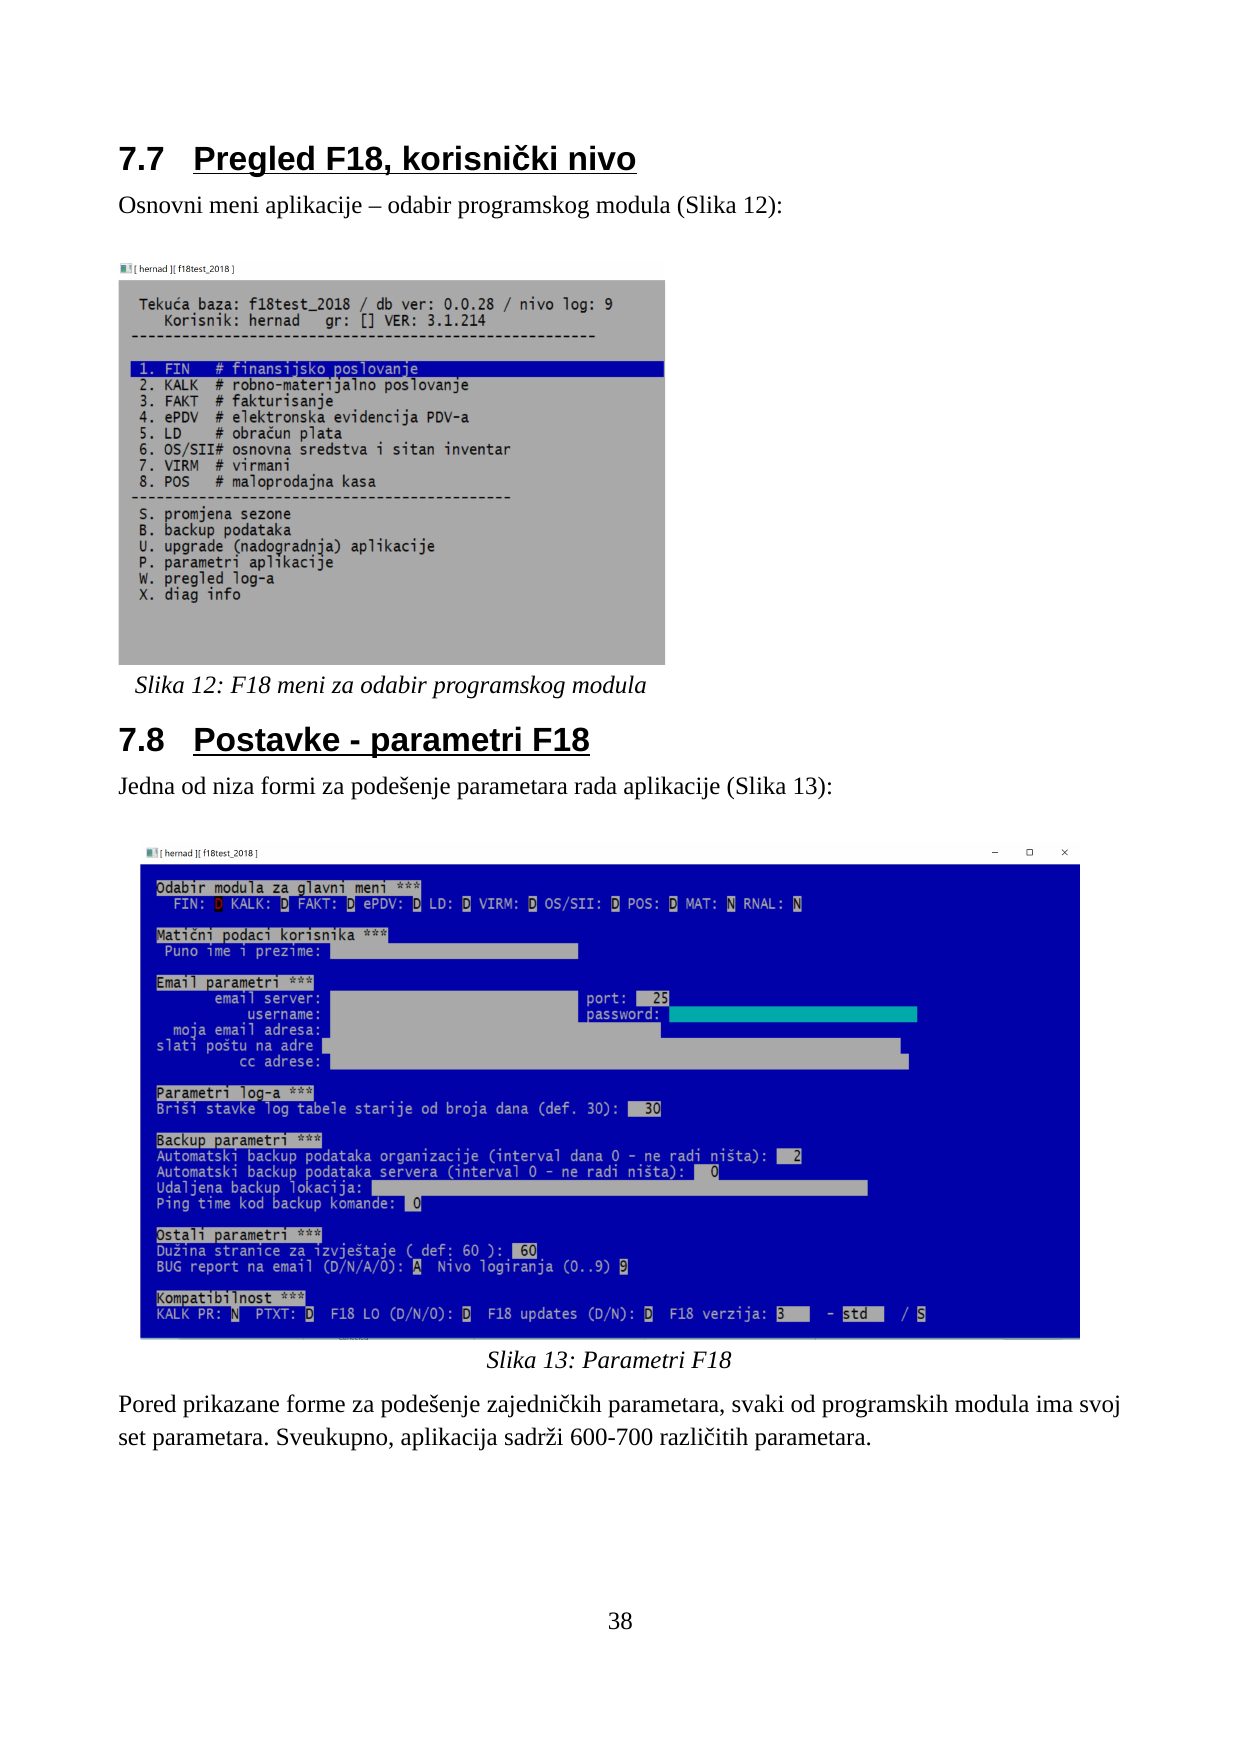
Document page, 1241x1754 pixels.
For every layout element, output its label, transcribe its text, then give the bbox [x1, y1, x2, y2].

subtitle Pregled F18, korisnički nivo [118, 139, 1122, 178]
text Slika 13: Parametri F18 [140, 1340, 1080, 1374]
text Osnovni meni aplikacije – odabir programskog modula (Slika 12): [118, 190, 1122, 219]
picture [118, 260, 666, 665]
picture [140, 842, 1080, 1340]
text Slika 12: F18 meni za odabir programskog modula [118, 665, 665, 699]
subtitle Postavke - parametri F18 [118, 720, 1122, 759]
text Pored prikazane forme za podešenje zajedničkih parametara, svaki od programskih modula ima svoj set parametara. Sveukupno, aplikacija sadrži 600-700 različitih parametara. [118, 1342, 1122, 1451]
text Jedna od niza formi za podešenje parametara rada aplikacije (Slika 13): [118, 771, 1122, 800]
